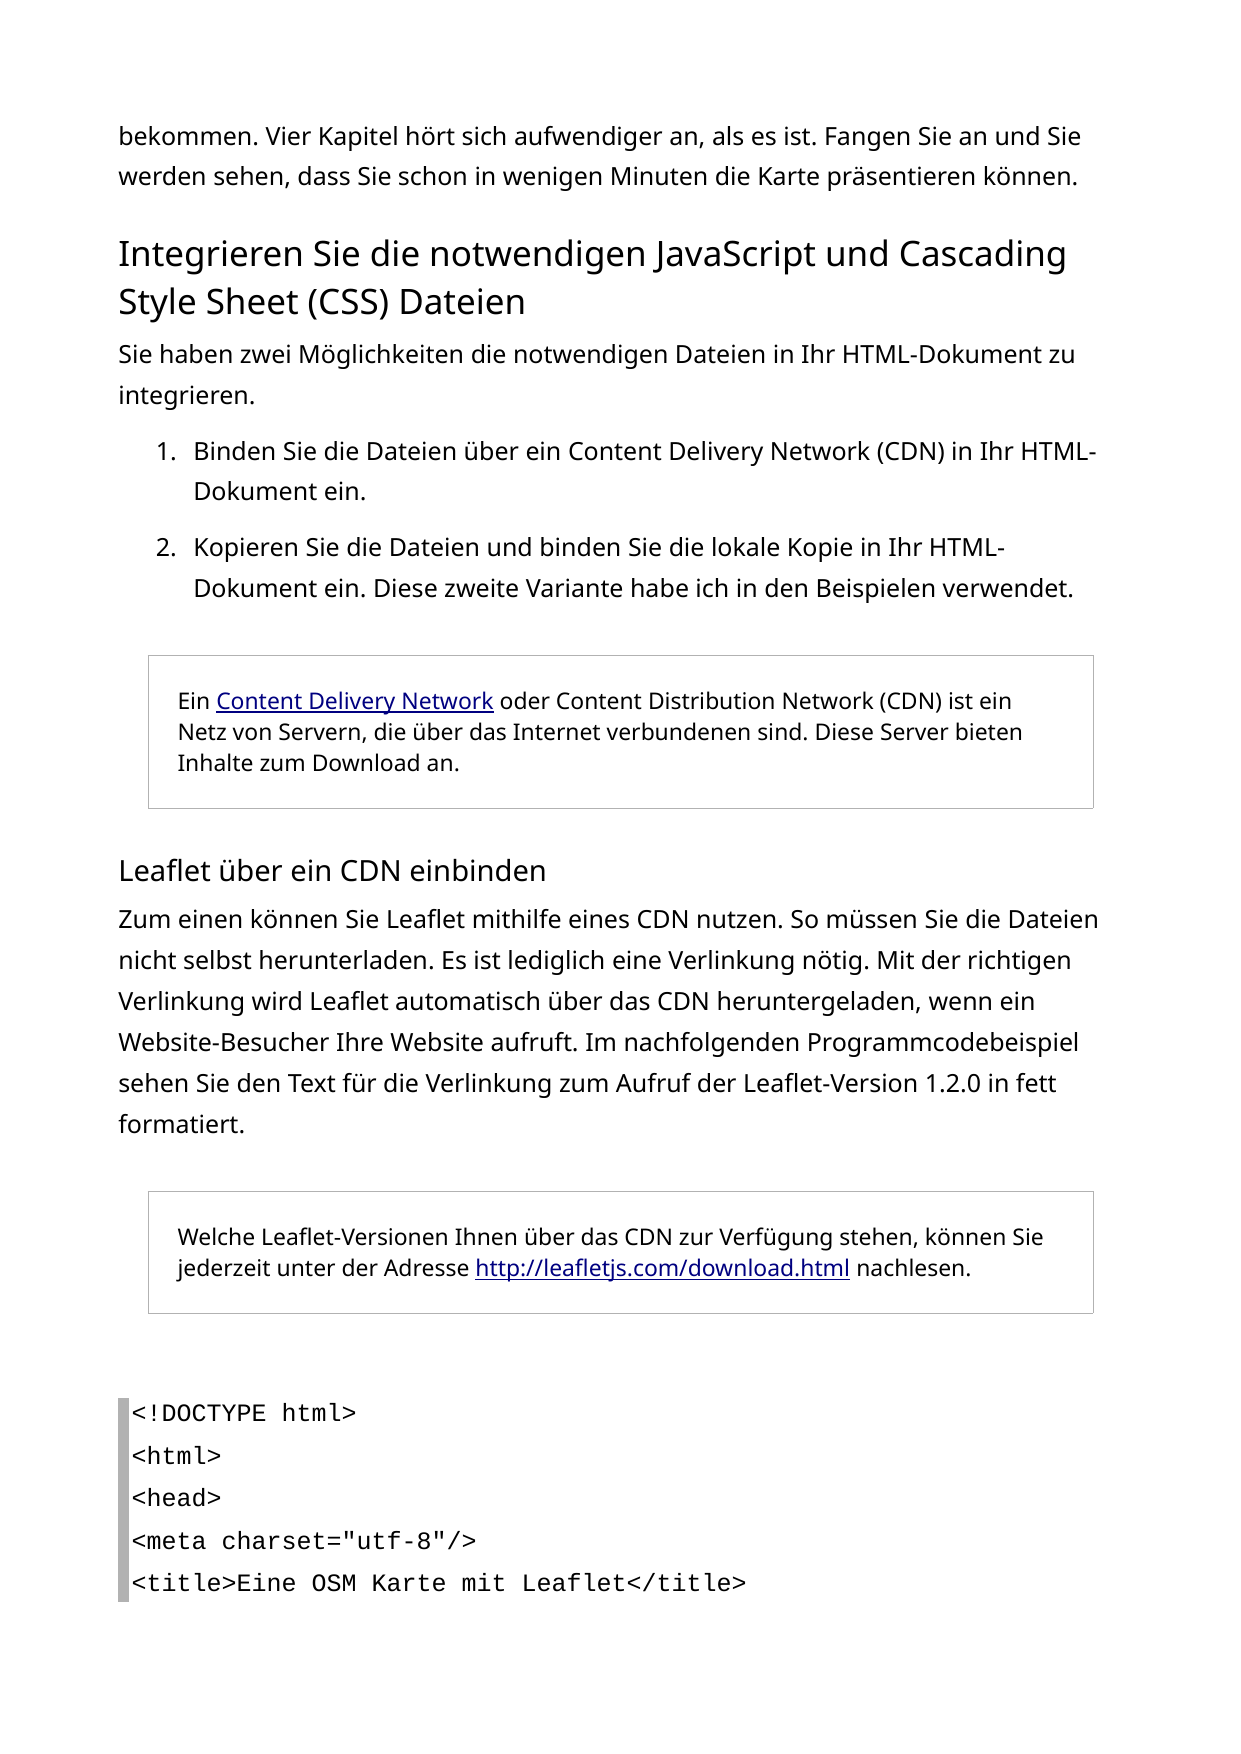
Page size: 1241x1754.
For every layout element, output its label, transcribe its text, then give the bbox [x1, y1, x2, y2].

list Binden Sie die Dateien über ein Content Delivery Network (CDN) in Ihr HTML-Dokument ein. [156, 433, 1122, 508]
text <title>Eine OSM Karte mit Leaflet</title> [129, 1568, 1122, 1602]
text Sie haben zwei Möglichkeiten die notwendigen Dateien in Ihr HTML-Dokument zu integrieren. [118, 337, 1122, 412]
text bekommen. Vier Kapitel hört sich aufwendiger an, als es ist. Fangen Sie an und Sie werden sehen, dass Sie schon in wenigen Minuten die Karte präsentieren können. [118, 118, 1122, 193]
text Zum einen können Sie Leaflet mithilfe eines CDN nutzen. So müssen Sie die Dateien nicht selbst herunterladen. Es ist lediglich eine Verlinkung nötig. Mit der richtigen Verlinkung wird Leaflet automatisch über das CDN heruntergeladen, wenn ein Website-Besucher Ihre Website aufruft. Im nachfolgenden Programmcodebeispiel sehen Sie den Text für die Verlinkung zum Aufruf der Leaflet-Version 1.2.0 in fett formatiert. [118, 902, 1122, 1140]
subtitle Integrieren Sie die notwendigen JavaScript und Cascading Style Sheet (CSS) Dateien [118, 229, 1122, 324]
text <meta charset="utf-8"/> [129, 1525, 1122, 1557]
text Ein Content Delivery Network oder Content Distribution Network (CDN) ist ein Netz von Servern, die über das Internet verbundenen sind. Diese Server bieten Inhalte zum Download an. [149, 656, 1093, 808]
text Welche Leaflet-Versionen Ihnen über das CDN zur Verfügung stehen, können Sie jederzeit unter der Adresse http://leafletjs.com/download.html nachlesen. [149, 1192, 1093, 1313]
list Kopieren Sie die Dateien und binden Sie die lokale Kopie in Ihr HTML-Dokument ein. Diese zweite Variante habe ich in den Beispielen verwendet. [156, 529, 1122, 604]
text <html> [129, 1440, 1122, 1472]
text <head> [129, 1483, 1122, 1514]
subtitle Leaflet über ein CDN einbinden [118, 850, 1122, 890]
text <!DOCTYPE html> [129, 1398, 1122, 1429]
